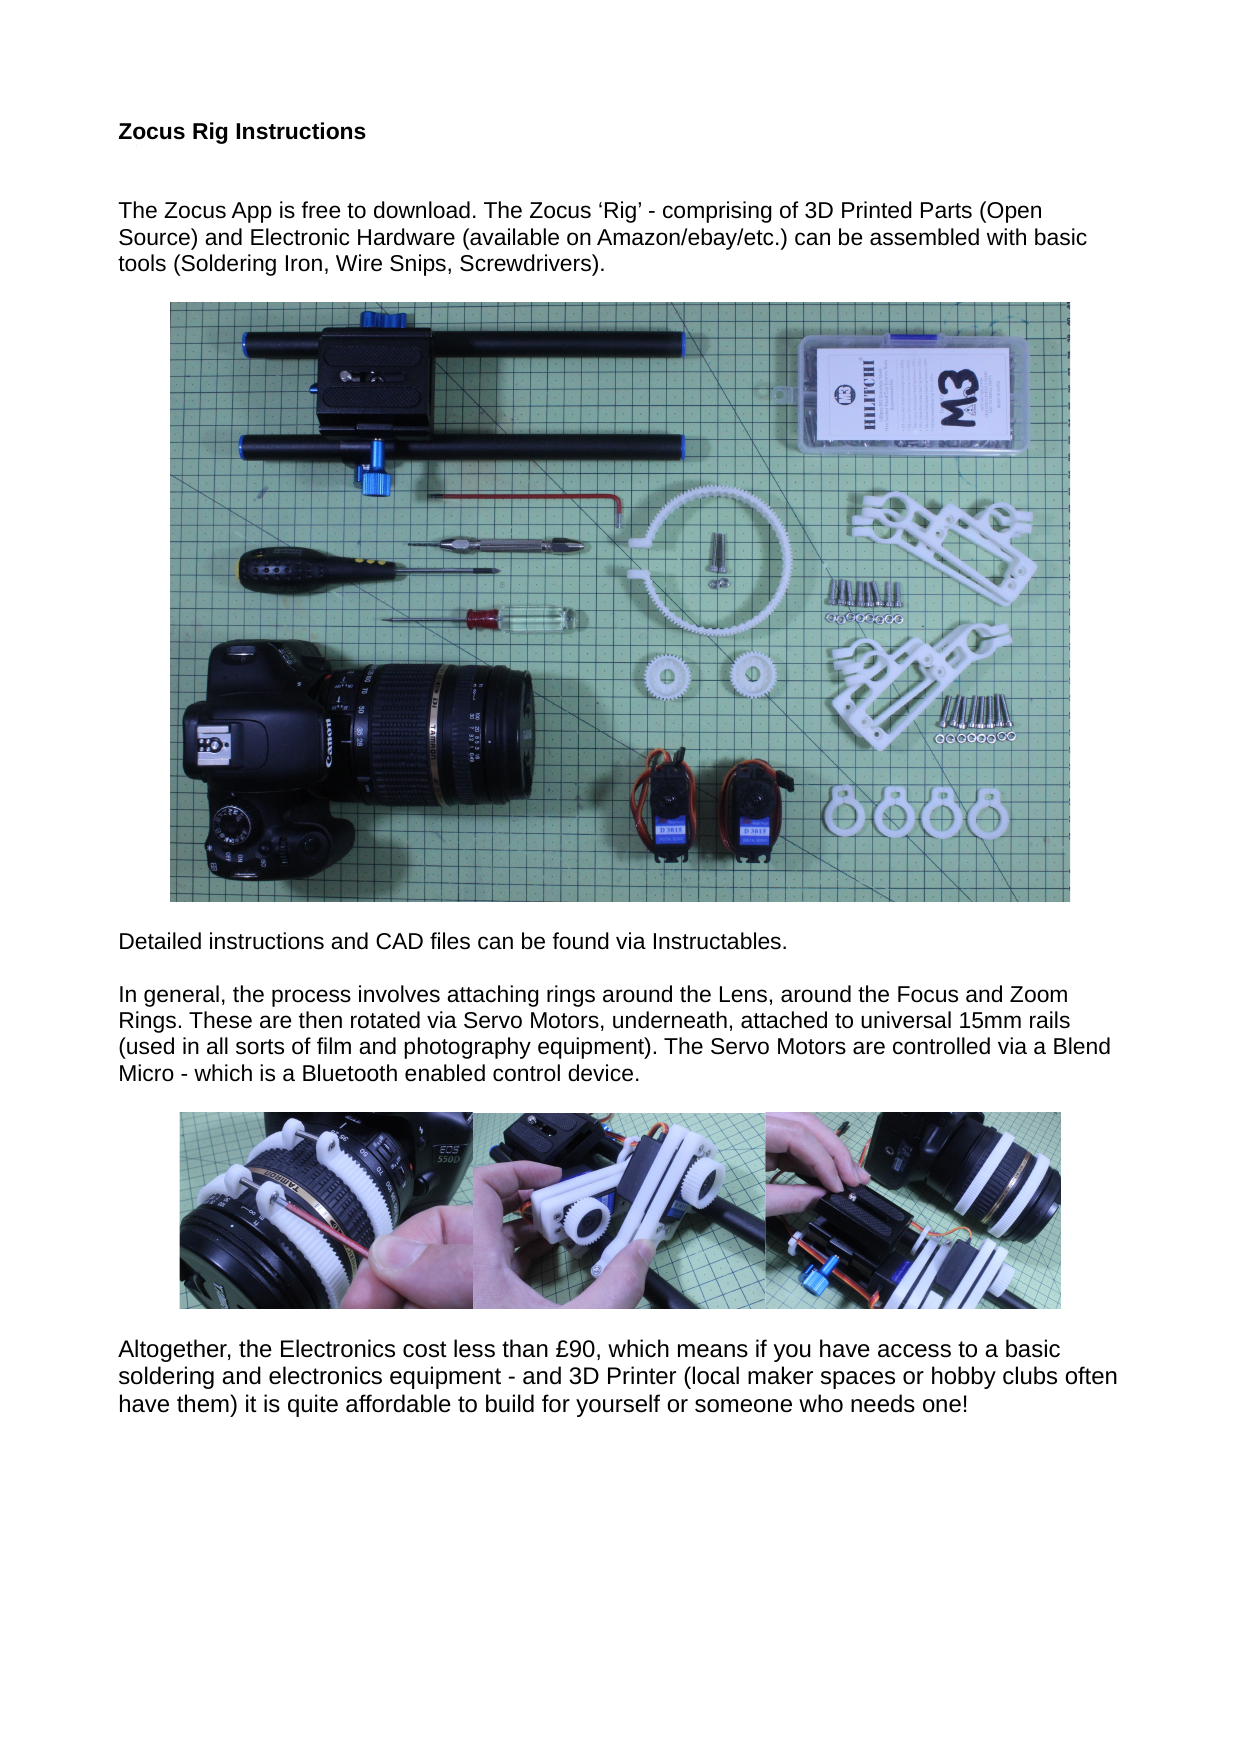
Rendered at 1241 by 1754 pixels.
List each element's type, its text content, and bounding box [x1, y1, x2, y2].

text Altogether, the Electronics cost less than £90, which means if you have access to a basic soldering and electronics equipment - and 3D Printer (local maker spaces or hobby clubs often have them) it is quite affordable to build for yourself or someone who needs one! [118, 1334, 1122, 1417]
text The Zocus App is free to download. The Zocus ‘Rig’ - comprising of 3D Printed Parts (Open Source) and Electronic Hardware (available on Amazon/ebay/etc.) can be assembled with basic tools (Soldering Iron, Wire Snips, Screwdrivers). [118, 197, 1122, 276]
picture [170, 302, 1071, 902]
picture [179, 1112, 1061, 1309]
text In general, the process involves attaching rings around the Lens, around the Focus and Zoom Rings. These are then rotated via Servo Motors, underneath, attached to universal 15mm rails (used in all sorts of film and photography equipment). The Servo Motors are controlled via a Blend Micro - which is a Bluetooth enabled control device. [118, 981, 1122, 1086]
text Detailed instructions and CAD files can be found via Instructables. [118, 928, 1122, 954]
text Zocus Rig Instructions [118, 118, 1122, 144]
